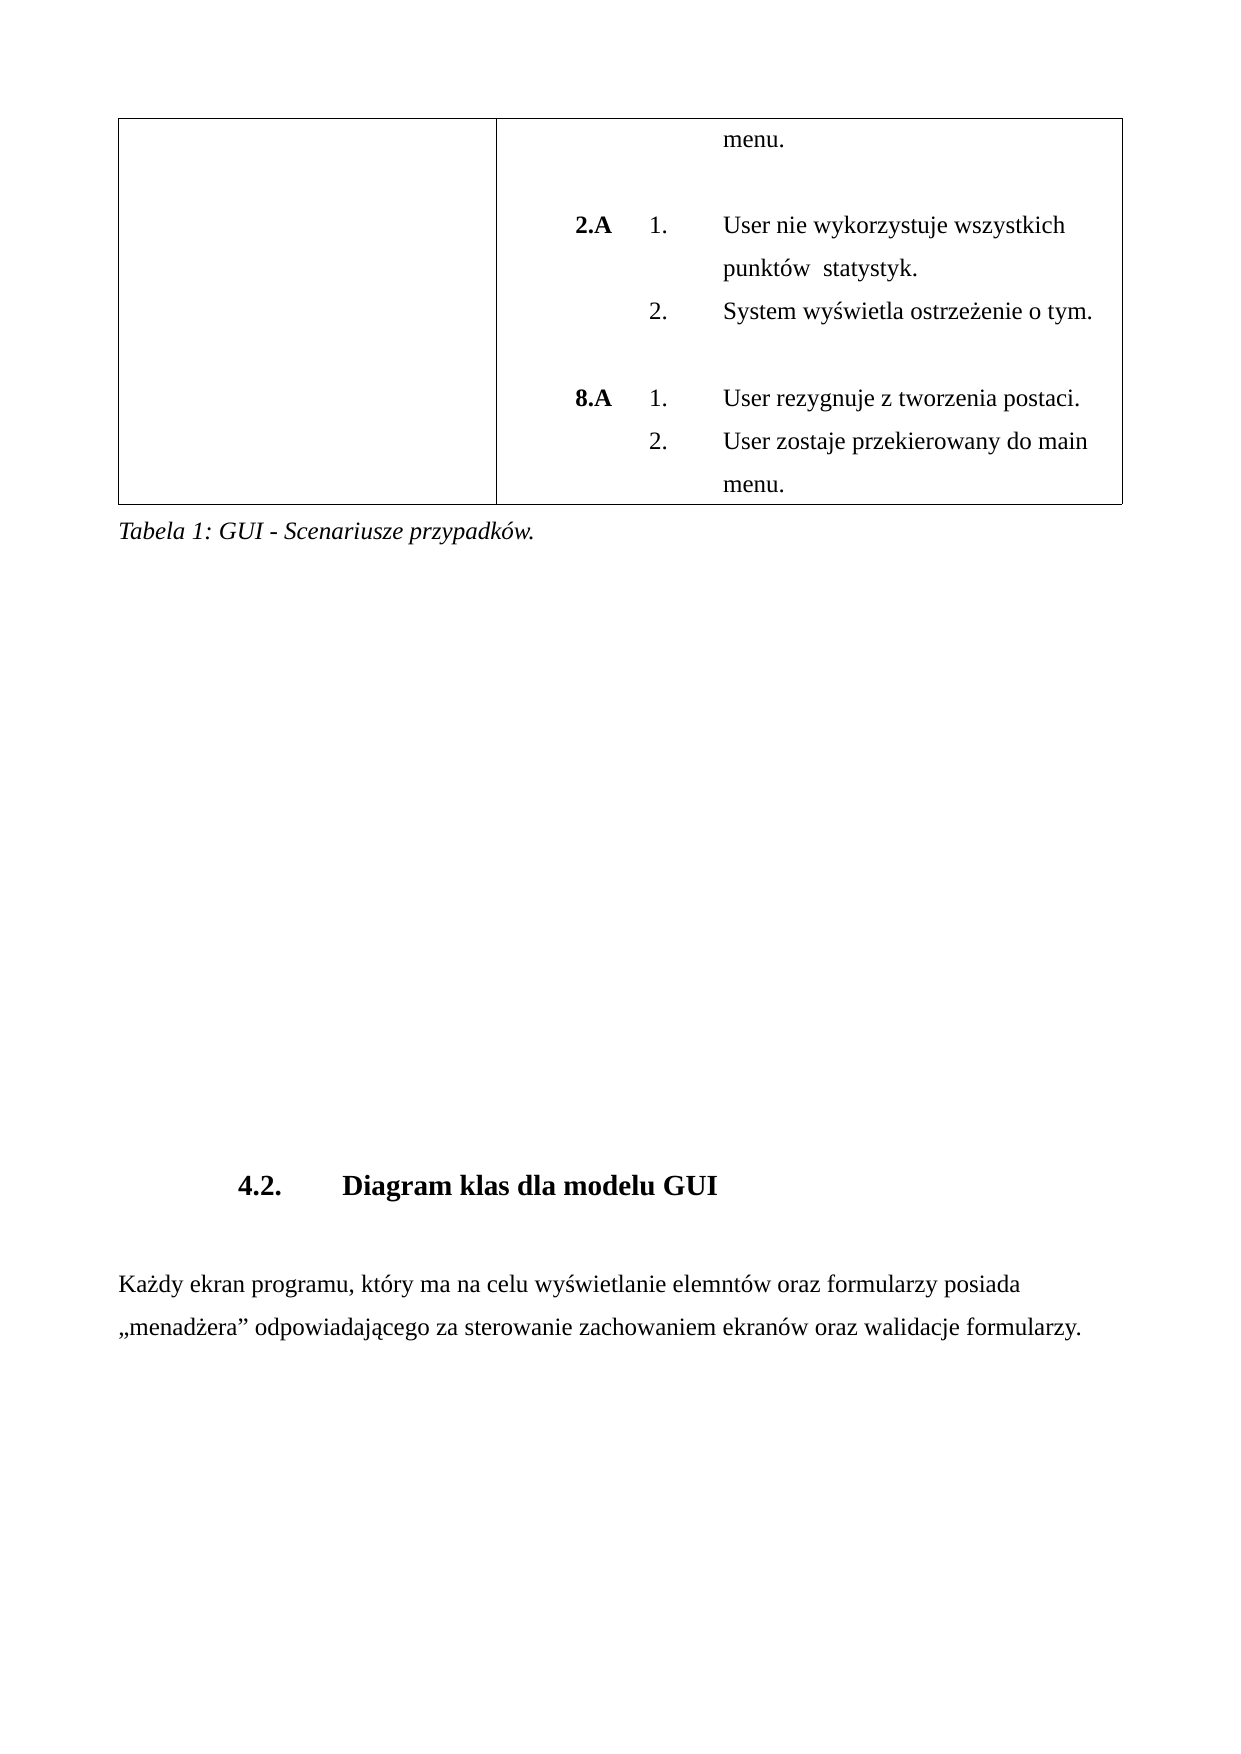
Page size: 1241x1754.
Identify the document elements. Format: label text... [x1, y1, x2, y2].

table_cell [119, 119, 496, 503]
text Każdy ekran programu, który ma na celu wyświetlanie elemntów oraz formularzy posiada „menadżera” odpowiadającego za sterowanie zachowaniem ekranów oraz walidacje formularzy. [118, 1269, 1122, 1341]
text Tabela 1: GUI - Scenariusze przypadków. [118, 516, 1122, 545]
table_cell Scenariusz główny: User otwiera menu kreatora postaci. System wyświetla graczowi okno z formularzem. Użytkownik uzupełnia formularz i klika „dalej”. System wyświetla graczowi ekran wyboru skilli. Gracz wybiera skille i wybiera kolejny krok System wyświetla graczowi zakładkę ekwipunek. Gracz wybiera ekwipunek. Zapisuje swoją nową postać. Wyjątki i rozszerzenia: 1.A 1. User rezygnuje z tworzenia postaci. 2. User zostaje przekierowany do main menu. 2.A 1. User nie wykorzystuje wszystkich punktów statystyk. 2. System wyświetla ostrzeżenie o tym. 8.A 1. User rezygnuje z tworzenia postaci. 2. User zostaje przekierowany do main menu. [497, 119, 1122, 503]
list Diagram klas dla modelu GUI [231, 1168, 1122, 1202]
